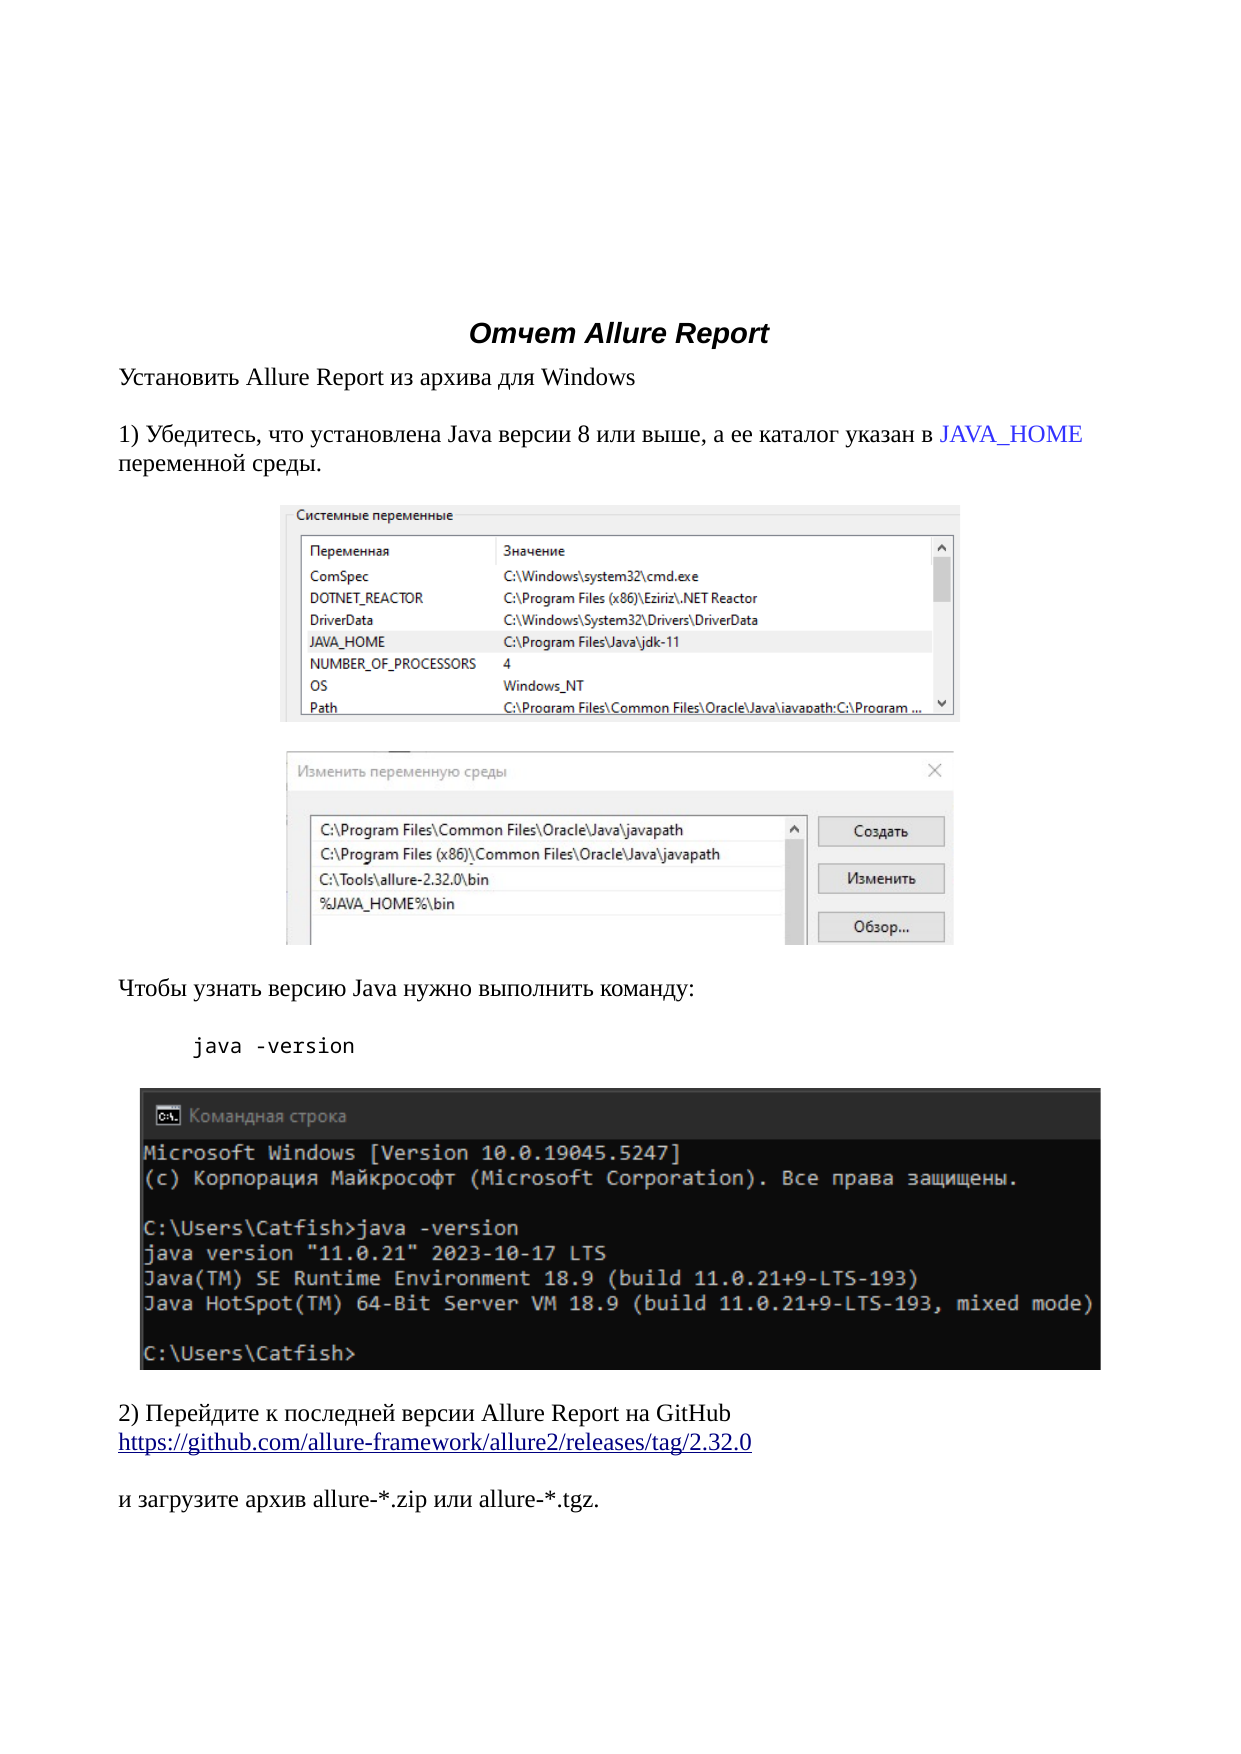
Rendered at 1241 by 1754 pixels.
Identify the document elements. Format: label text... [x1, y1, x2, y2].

text 1) Убедитесь, что установлена Java версии 8 или выше, а ее каталог указан в JAVA_HOME переменной среды. [118, 419, 1122, 477]
text https://github.com/allure-framework/allure2/releases/tag/2.32.0 [118, 1427, 1122, 1456]
text java -version [192, 1031, 1122, 1059]
picture [139, 1088, 1101, 1370]
picture [286, 750, 954, 945]
text и загрузите архив allure-*.zip или allure-*.tgz. [118, 1484, 1122, 1513]
subtitle Отчет Allure Report [118, 316, 1122, 349]
text 2) Перейдите к последней версии Allure Report на GitHub [118, 1398, 1122, 1427]
text Чтобы узнать версию Java нужно выполнить команду: [118, 973, 1122, 1002]
text Установить Allure Report из архива для Windows [118, 362, 1122, 390]
picture [280, 505, 961, 722]
